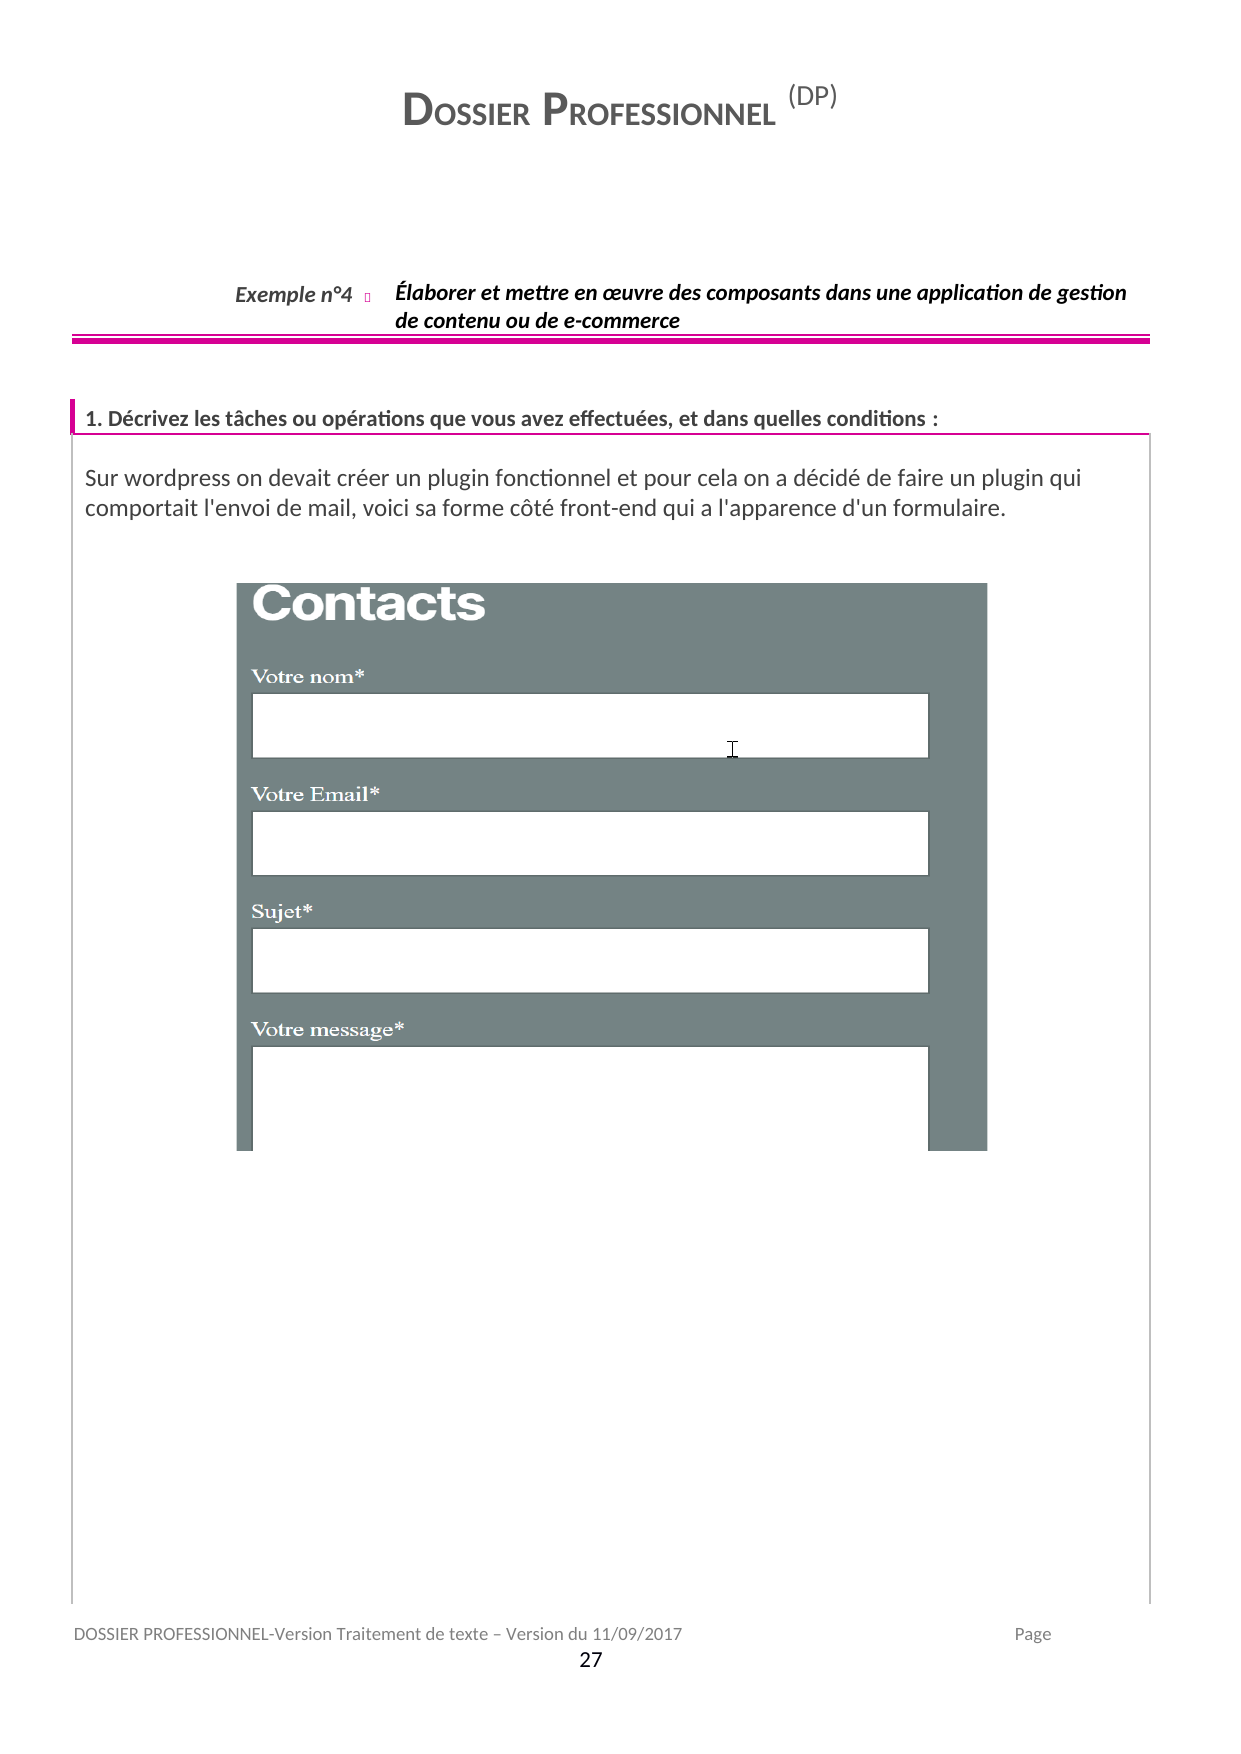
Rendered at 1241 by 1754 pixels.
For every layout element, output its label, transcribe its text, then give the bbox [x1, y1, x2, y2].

table_cell Sur wordpress on devait créer un plugin fonctionnel et pour cela on a décidé de faire un plugin qui comportait l'envoi de mail, voici sa forme côté front-end qui a l'apparence d'un formulaire. Ici on crée un plugin avec les scripts en description et ensuite on écrit des fonctions qui permettent de l'activer ou non Ici on écrit une fonction où l'on va écrire du code HTML pour la forme du formulaire contact Cette fonction sert à assainir le champ de texte par rapport aux données que l'utilisateur va entrer et la fonction deliver_mail va servir à l'envoi de mail après l'insertion des données. [73, 456, 1149, 1604]
table_cell 1. Décrivez les tâches ou opérations que vous avez effectuées, et dans quelles conditions : [75, 399, 1150, 433]
table_cell [72, 344, 1150, 377]
table_cell [73, 435, 1149, 456]
picture [236, 583, 988, 1151]
table_header Élaborer et mettre en œuvre des composants dans une application de gestion de contenu ou de e-commerce [382, 260, 1150, 334]
table_cell [72, 378, 1150, 399]
table_header Exemple n°4  [72, 260, 382, 334]
